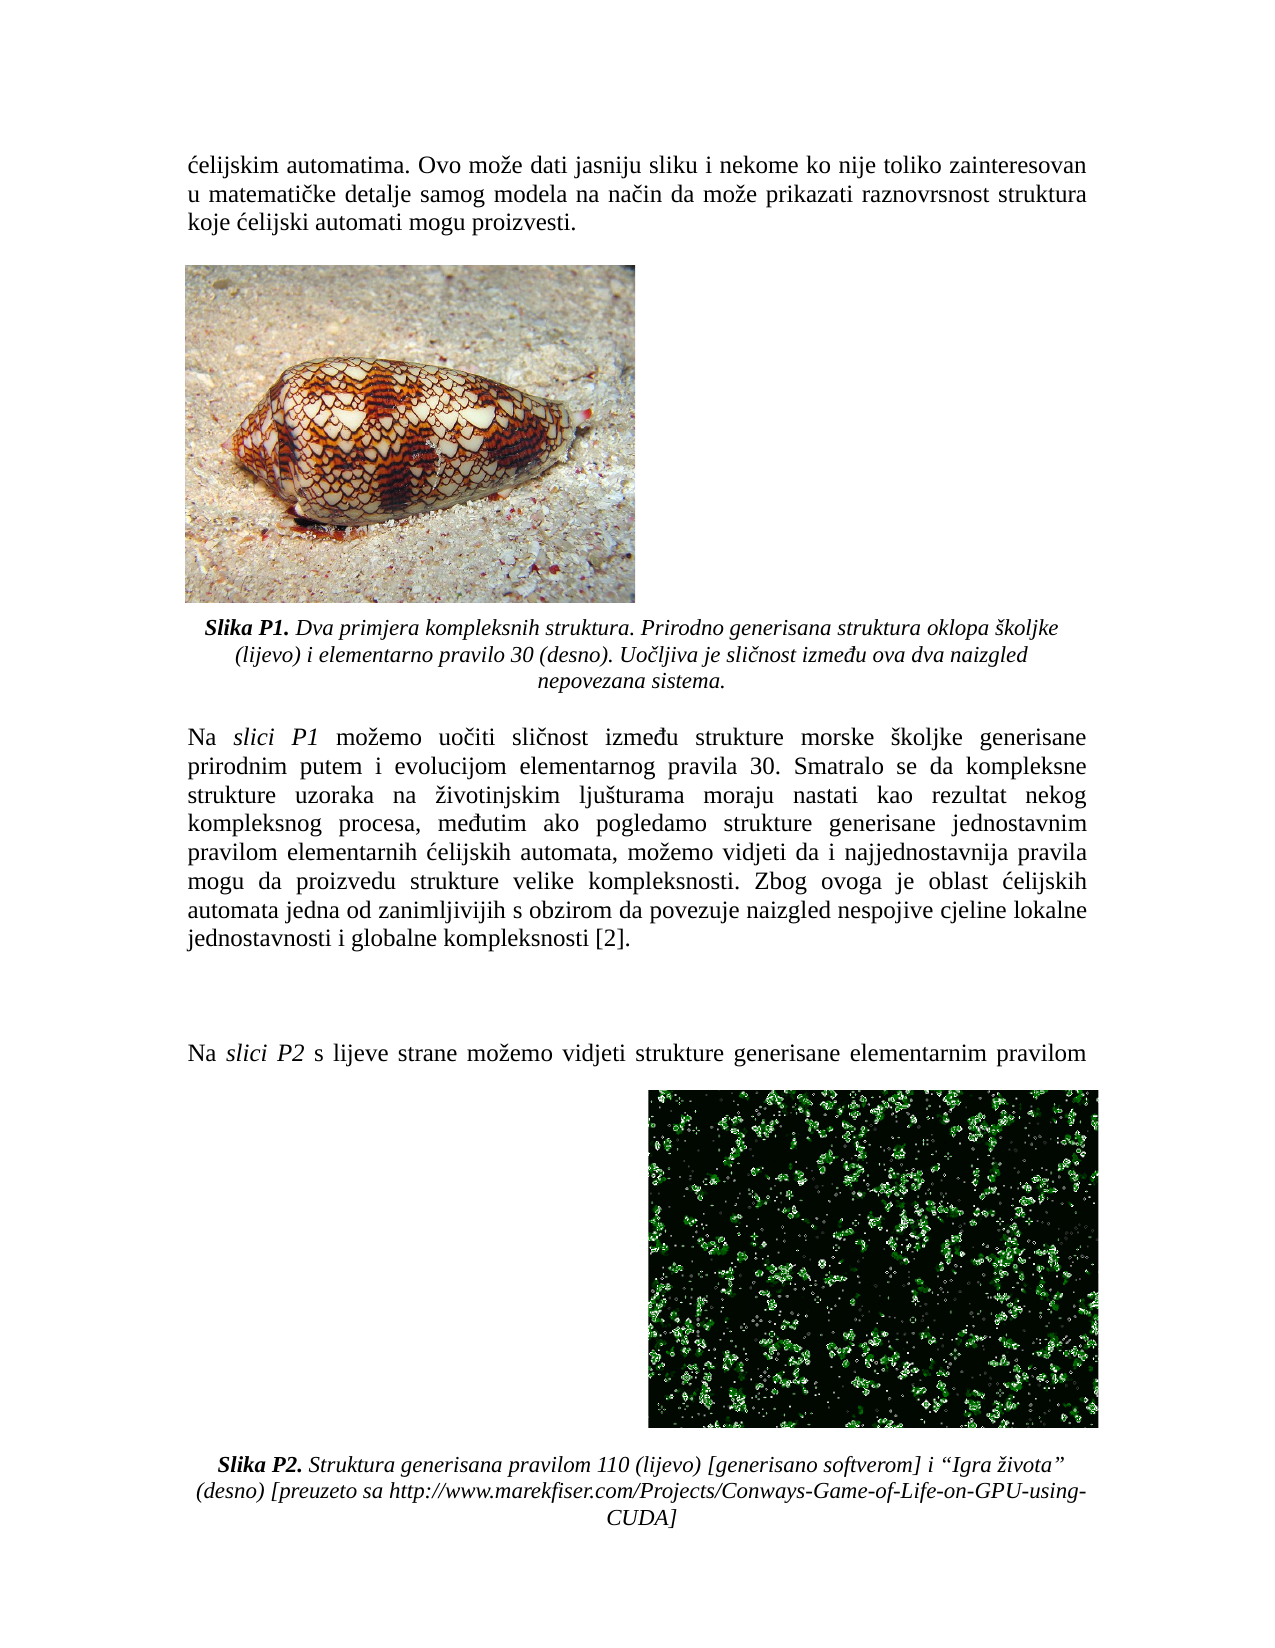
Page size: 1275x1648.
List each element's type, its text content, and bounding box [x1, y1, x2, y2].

text Na slici P1 možemo uočiti sličnost između strukture morske školjke generisane prirodnim putem i evolucijom elementarnog pravila 30. Smatralo se da kompleksne strukture uzoraka na životinjskim ljušturama moraju nastati kao rezultat nekog kompleksnog procesa, međutim ako pogledamo strukture generisane jednostavnim pravilom elementarnih ćelijskih automata, možemo vidjeti da i najjednostavnija pravila mogu da proizvedu strukture velike kompleksnosti. Zbog ovoga je oblast ćelijskih automata jedna od zanimljivijih s obzirom da povezuje naizgled nespojive cjeline lokalne jednostavnosti i globalne kompleksnosti [2]. [187, 722, 1088, 952]
text Slika P1. Dva primjera kompleksnih struktura. Prirodno generisana struktura oklopa školjke (lijevo) i elementarno pravilo 30 (desno). Uočljiva je sličnost između ova dva naizgled nepovezana sistema. [180, 614, 1085, 693]
text Na slici P2 s lijeve strane možemo vidjeti strukture generisane elementarnim pravilom [187, 1038, 1088, 1067]
text ćelijskim automatima. Ovo može dati jasniju sliku i nekome ko nije toliko zainteresovan u matematičke detalje samog modela na način da može prikazati raznovrsnost struktura koje ćelijski automati mogu proizvesti. [187, 150, 1088, 236]
text Slika P2. Struktura generisana pravilom 110 (lijevo) [generisano softverom] i “Igra života” (desno) [preuzeto sa http://www.marekfiser.com/Projects/Conways-Game-of-Life-on-GPU-using-CUDA] [187, 1451, 1098, 1530]
picture [648, 1090, 1099, 1428]
picture [185, 265, 636, 603]
